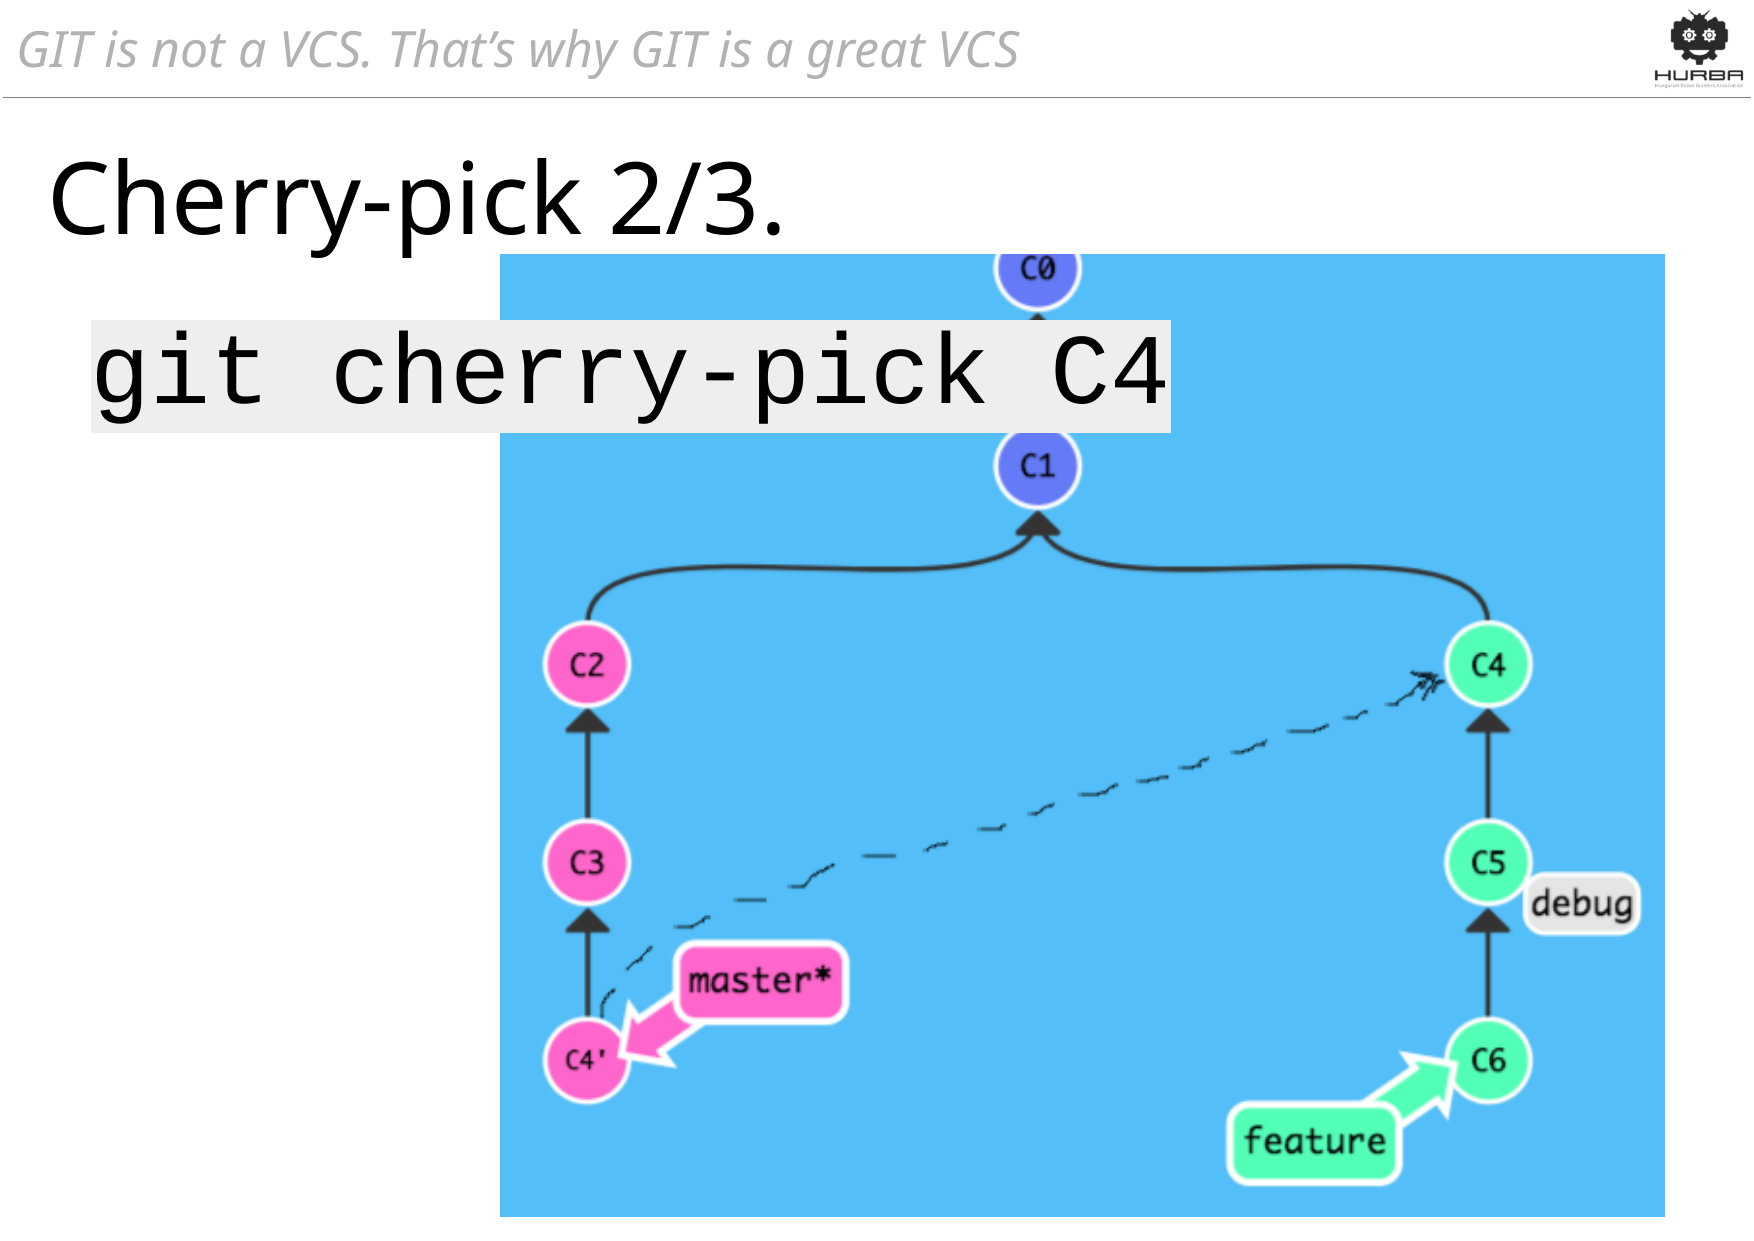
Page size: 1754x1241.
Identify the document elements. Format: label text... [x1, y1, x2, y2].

text Cherry-pick 2/3. [3, 127, 1751, 263]
text git cherry-pick C4 [466, 378, 500, 397]
text git cherry-pick C4 [1666, 320, 1751, 433]
text git cherry-pick C4 [3, 320, 500, 433]
text git cherry-pick C4 [466, 356, 494, 372]
picture [500, 254, 1666, 1217]
picture [1644, 3, 1754, 102]
